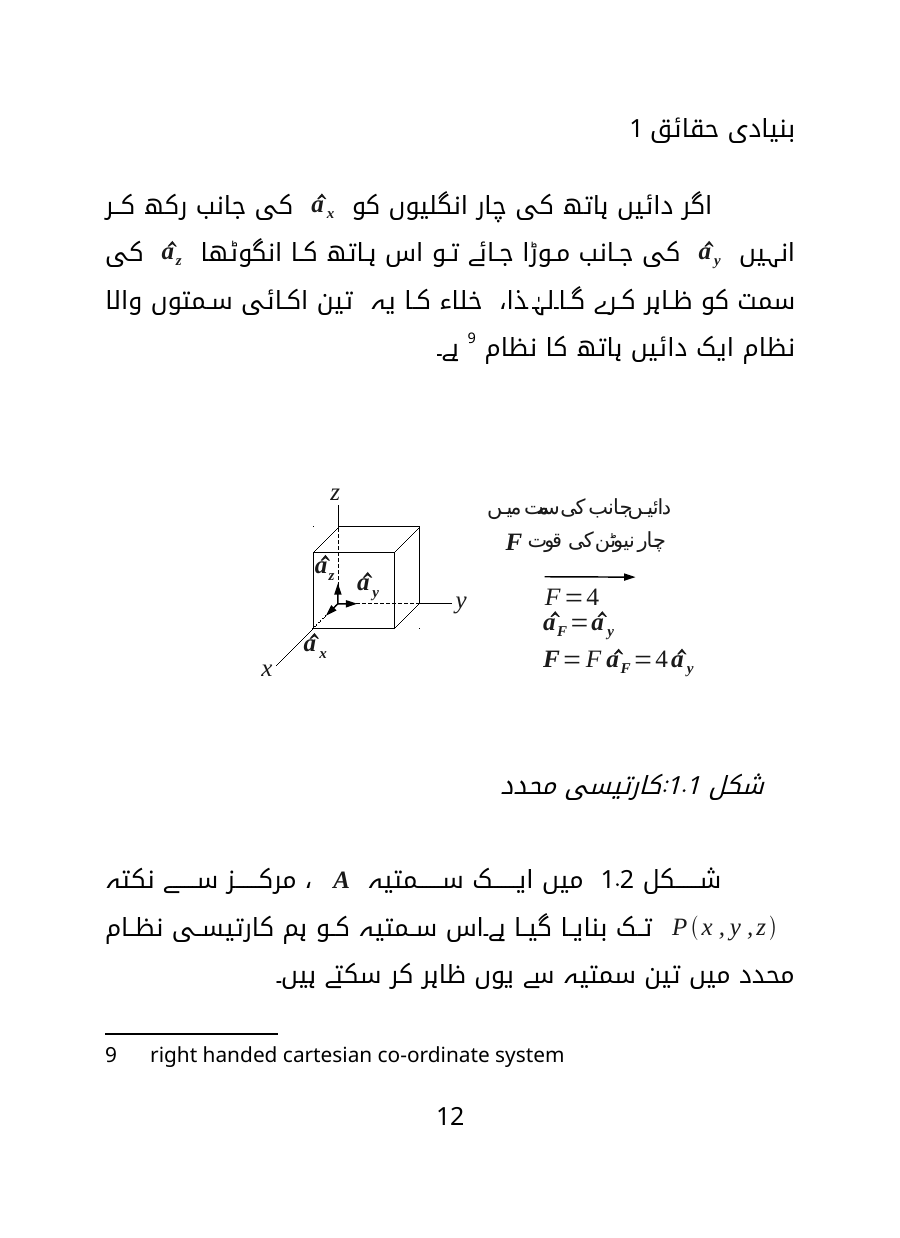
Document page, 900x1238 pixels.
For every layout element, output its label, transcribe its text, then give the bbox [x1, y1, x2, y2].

text right handed cartesian co-ordinate system [105, 1040, 795, 1068]
text شکل 1.2 میں ایک سمتیہ، مرکز سے نکتہ تک بنایا گیا ہے۔اس سمتیہ کو ہم کارتیسی نظام محدد میں تین سمتیہ سے یوں ظاہر کر سکتے ہیں۔ [105, 856, 795, 999]
text اگر دائیں ہاتھ کی چار انگلیوں کوکی جانب رکھ کر انہیںکی جانب موڑا جائے تو اس ہاتھ کا انگوٹھاکی سمت کو ظاہر کرے گا۔لہٰذا، خلاء کا یہ تین اکائی سمتوں والا نظام ایک دائیں ہاتھ کا نظام ہے۔ [105, 182, 795, 372]
text شکل 1.1:کارتیسی محدد [137, 397, 763, 810]
